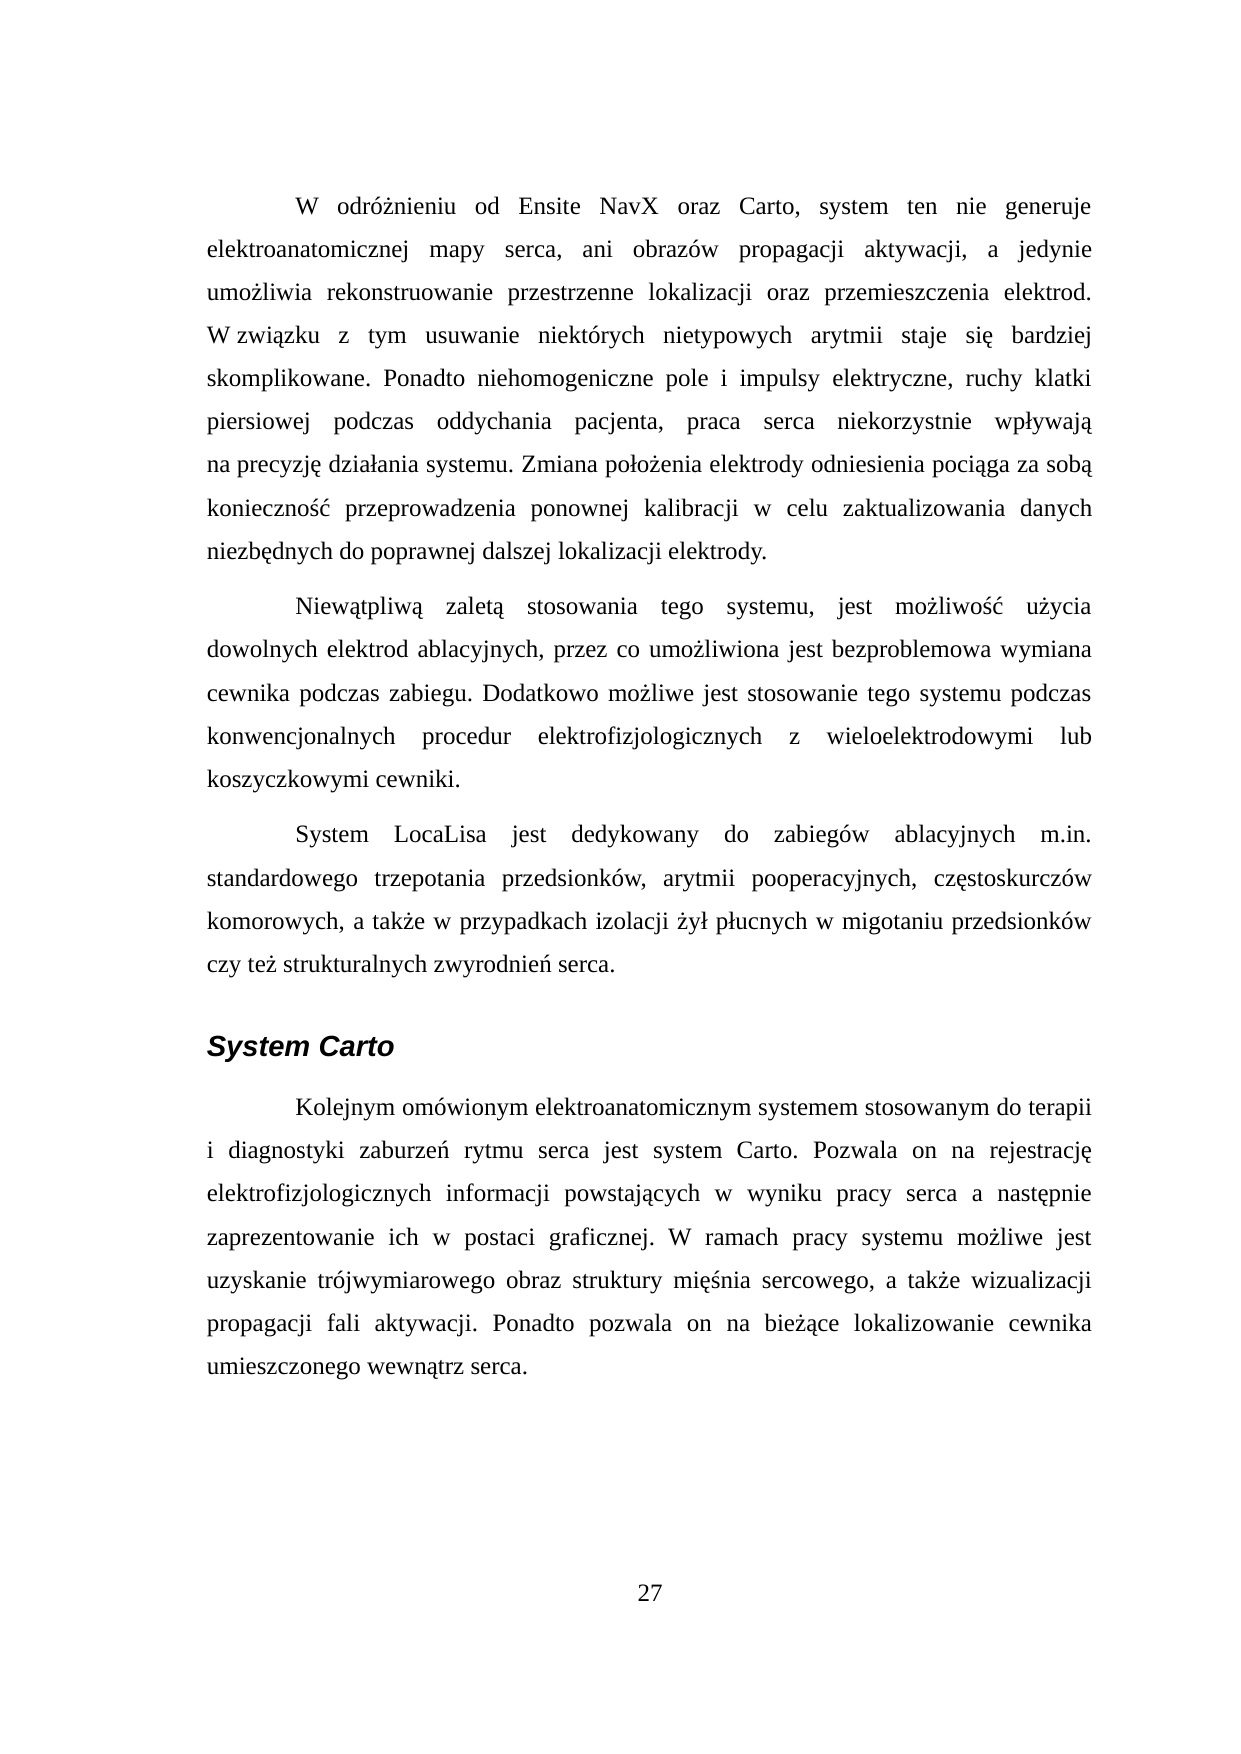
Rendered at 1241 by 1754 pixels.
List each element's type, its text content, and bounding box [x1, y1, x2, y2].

text Kolejnym omówionym elektroanatomicznym systemem stosowanym do terapii i diagnostyki zaburzeń rytmu serca jest system Carto. Pozwala on na rejestrację elektrofizjologicznych informacji powstających w wyniku pracy serca a następnie zaprezentowanie ich w postaci graficznej. W ramach pracy systemu możliwe jest uzyskanie trójwymiarowego obraz struktury mięśnia sercowego, a także wizualizacji propagacji fali aktywacji. Ponadto pozwala on na bieżące lokalizowanie cewnika umieszczonego wewnątrz serca. [207, 1092, 1093, 1380]
subtitle System Carto [207, 1029, 1093, 1063]
text System LocaLisa jest dedykowany do zabiegów ablacyjnych m.in. standardowego trzepotania przedsionków, arytmii pooperacyjnych, częstoskurczów komorowych, a także w przypadkach izolacji żył płucnych w migotaniu przedsionków czy też strukturalnych zwyrodnień serca. [207, 819, 1093, 978]
text W odróżnieniu od Ensite NavX oraz Carto, system ten nie generuje elektroanatomicznej mapy serca, ani obrazów propagacji aktywacji, a jedynie umożliwia rekonstruowanie przestrzenne lokalizacji oraz przemieszczenia elektrod. W związku z tym usuwanie niektórych nietypowych arytmii staje się bardziej skomplikowane. Ponadto niehomogeniczne pole i impulsy elektryczne, ruchy klatki piersiowej podczas oddychania pacjenta, praca serca niekorzystnie wpływają na precyzję działania systemu. Zmiana położenia elektrody odniesienia pociąga za sobą konieczność przeprowadzenia ponownej kalibracji w celu zaktualizowania danych niezbędnych do poprawnej dalszej lokalizacji elektrody. [207, 191, 1093, 564]
text Niewątpliwą zaletą stosowania tego systemu, jest możliwość użycia dowolnych elektrod ablacyjnych, przez co umożliwiona jest bezproblemowa wymiana cewnika podczas zabiegu. Dodatkowo możliwe jest stosowanie tego systemu podczas konwencjonalnych procedur elektrofizjologicznych z wieloelektrodowymi lub koszyczkowymi cewniki. [207, 591, 1093, 793]
